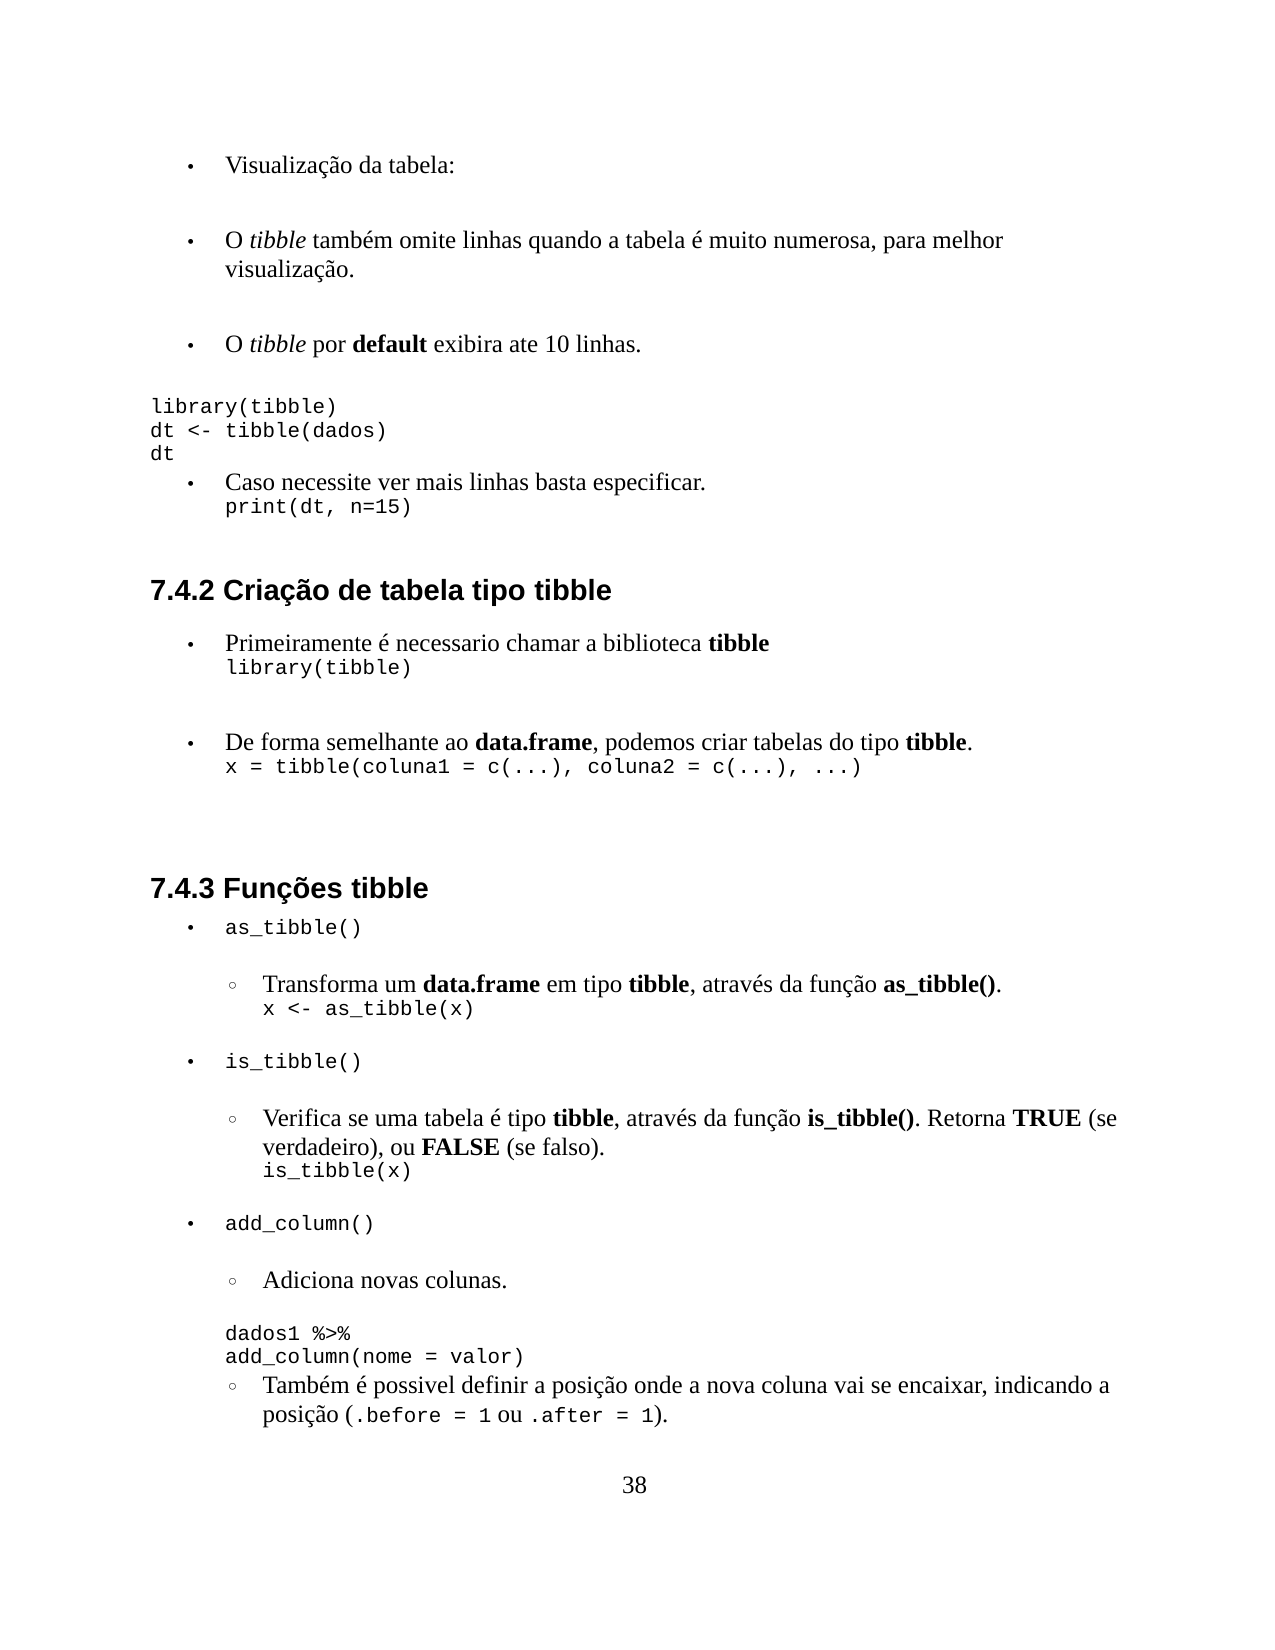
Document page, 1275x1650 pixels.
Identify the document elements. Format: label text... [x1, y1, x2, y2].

list Verifica se uma tabela é tipo tibble, através da função is_tibble(). Retorna TRUE (se verdadeiro), ou FALSE (se falso). is_tibble(x) [225, 1103, 1125, 1213]
text library(tibble) [150, 396, 1125, 420]
list add_column() [187, 1213, 1125, 1265]
list Adiciona novas colunas. [225, 1265, 1125, 1323]
list Transforma um data.frame em tipo tibble, através da função as_tibble(). x <- as_tibble(x) [225, 969, 1125, 1051]
list De forma semelhante ao data.frame, podemos criar tabelas do tipo tibble. x = tibble(coluna1 = c(...), coluna2 = c(...), ...) [187, 727, 1125, 808]
list as_tibble() [187, 917, 1125, 969]
list O tibble por default exibira ate 10 linhas. [187, 329, 1125, 387]
list is_tibble() [187, 1051, 1125, 1103]
list Visualização da tabela: [187, 150, 1125, 207]
list Também é possivel definir a posição onde a nova coluna vai se encaixar, indicando a posição (.before = 1 ou .after = 1). [225, 1370, 1125, 1428]
text dt <- tibble(dados) [150, 420, 1125, 443]
subtitle 7.4.3 Funções tibble [150, 871, 1125, 904]
text dt [150, 443, 1125, 467]
list add_column(nome = valor) [187, 1346, 1125, 1370]
subtitle 7.4.2 Criação de tabela tipo tibble [150, 573, 1125, 607]
list Caso necessite ver mais linhas basta especificar. print(dt, n=15) [187, 467, 1125, 548]
list dados1 %>% [187, 1323, 1125, 1346]
list Primeiramente é necessario chamar a biblioteca tibble library(tibble) [187, 628, 1125, 709]
list O tibble também omite linhas quando a tabela é muito numerosa, para melhor visualização. [187, 225, 1125, 312]
